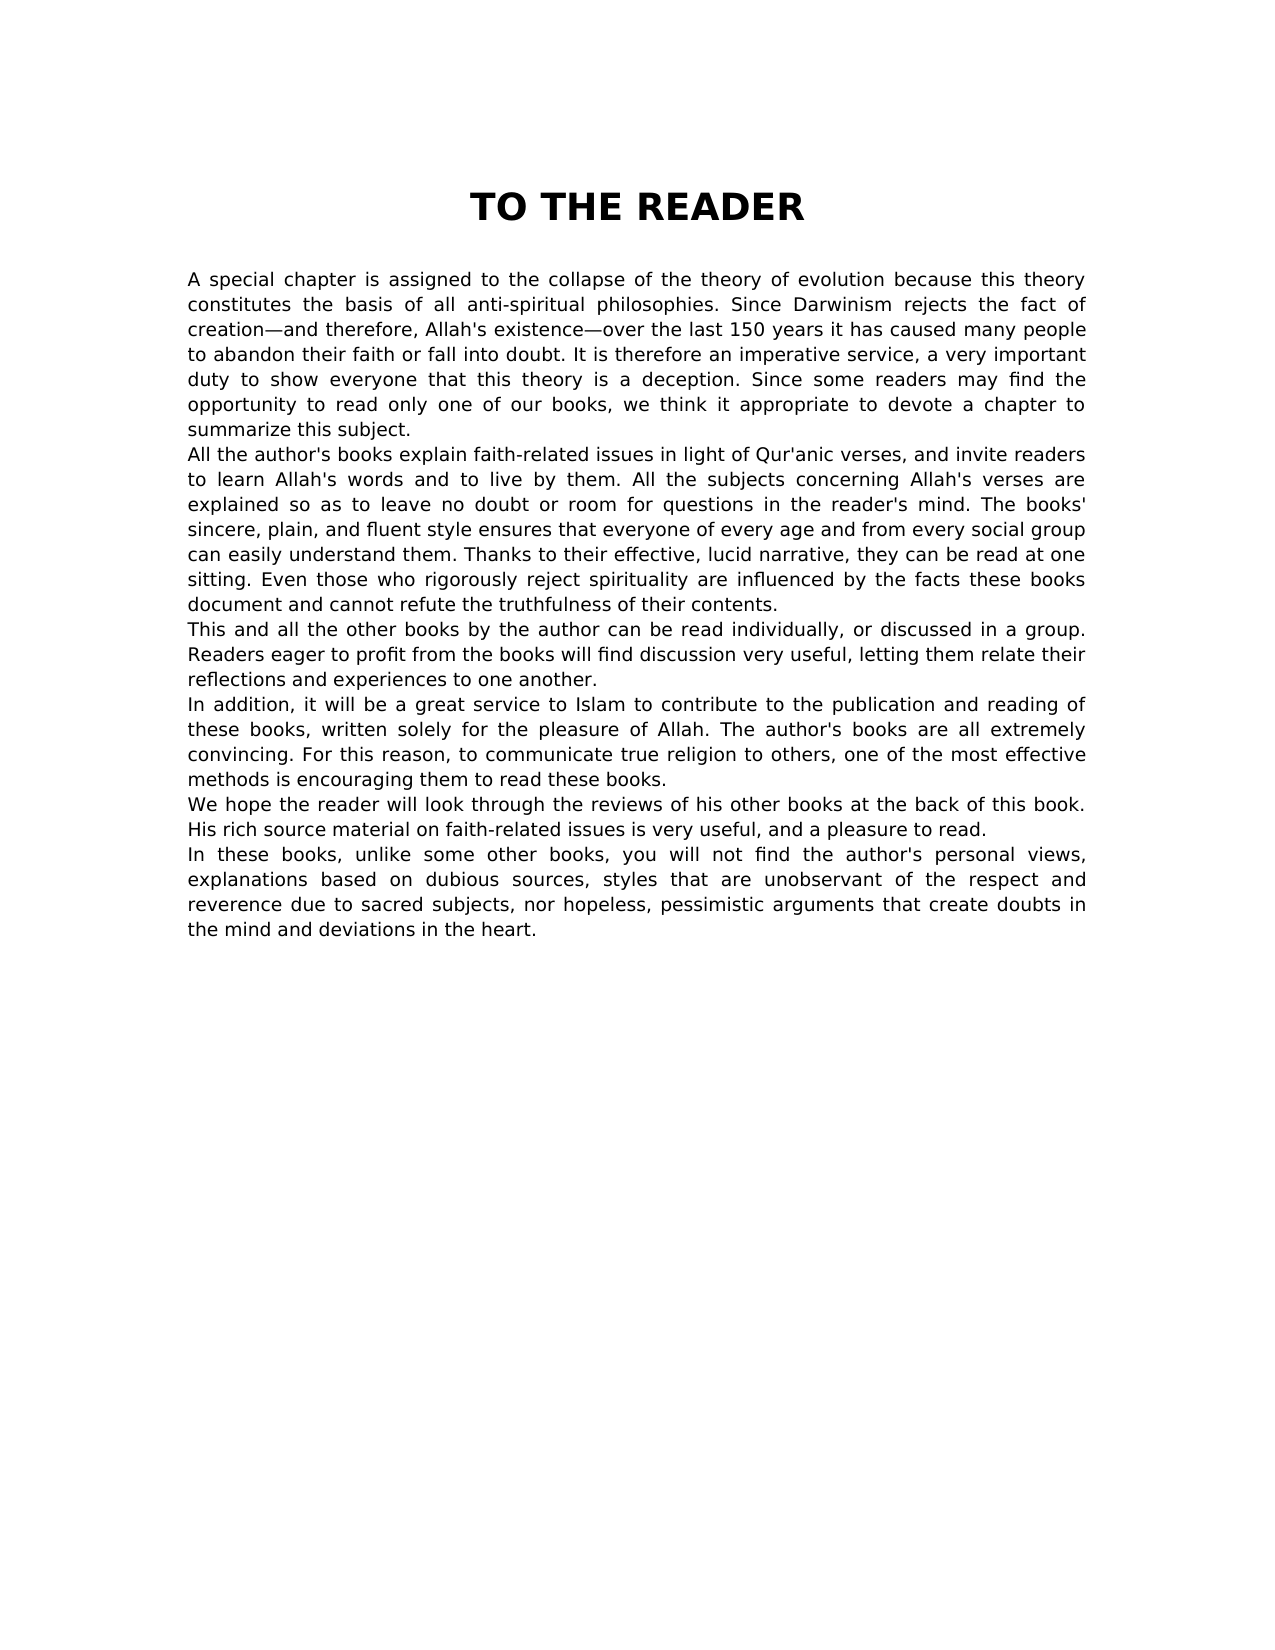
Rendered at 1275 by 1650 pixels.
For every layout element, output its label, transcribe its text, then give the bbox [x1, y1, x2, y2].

text We hope the reader will look through the reviews of his other books at the back of this book. His rich source material on faith-related issues is very useful, and a pleasure to read. [187, 792, 1087, 842]
text In these books, unlike some other books, you will not find the author's personal views, explanations based on dubious sources, styles that are unobservant of the respect and reverence due to sacred subjects, nor hopeless, pessimistic arguments that create doubts in the mind and deviations in the heart. [187, 842, 1087, 942]
text This and all the other books by the author can be read individually, or discussed in a group. Readers eager to profit from the books will find discussion very useful, letting them relate their reflections and experiences to one another. [187, 617, 1087, 692]
text All the author's books explain faith-related issues in light of Qur'anic verses, and invite readers to learn Allah's words and to live by them. All the subjects concerning Allah's verses are explained so as to leave no doubt or room for questions in the reader's mind. The books' sincere, plain, and fluent style ensures that everyone of every age and from every social group can easily understand them. Thanks to their effective, lucid narrative, they can be read at one sitting. Even those who rigorously reject spirituality are influenced by the facts these books document and cannot refute the truthfulness of their contents. [187, 442, 1087, 617]
subtitle TO THE READER [187, 185, 1087, 229]
text In addition, it will be a great service to Islam to contribute to the publication and reading of these books, written solely for the pleasure of Allah. The author's books are all extremely convincing. For this reason, to communicate true religion to others, one of the most effective methods is encouraging them to read these books. [187, 692, 1087, 792]
text A special chapter is assigned to the collapse of the theory of evolution because this theory constitutes the basis of all anti-spiritual philosophies. Since Darwinism rejects the fact of creation—and therefore, Allah's existence—over the last 150 years it has caused many people to abandon their faith or fall into doubt. It is therefore an imperative service, a very important duty to show everyone that this theory is a deception. Since some readers may find the opportunity to read only one of our books, we think it appropriate to devote a chapter to summarize this subject. [187, 267, 1087, 442]
